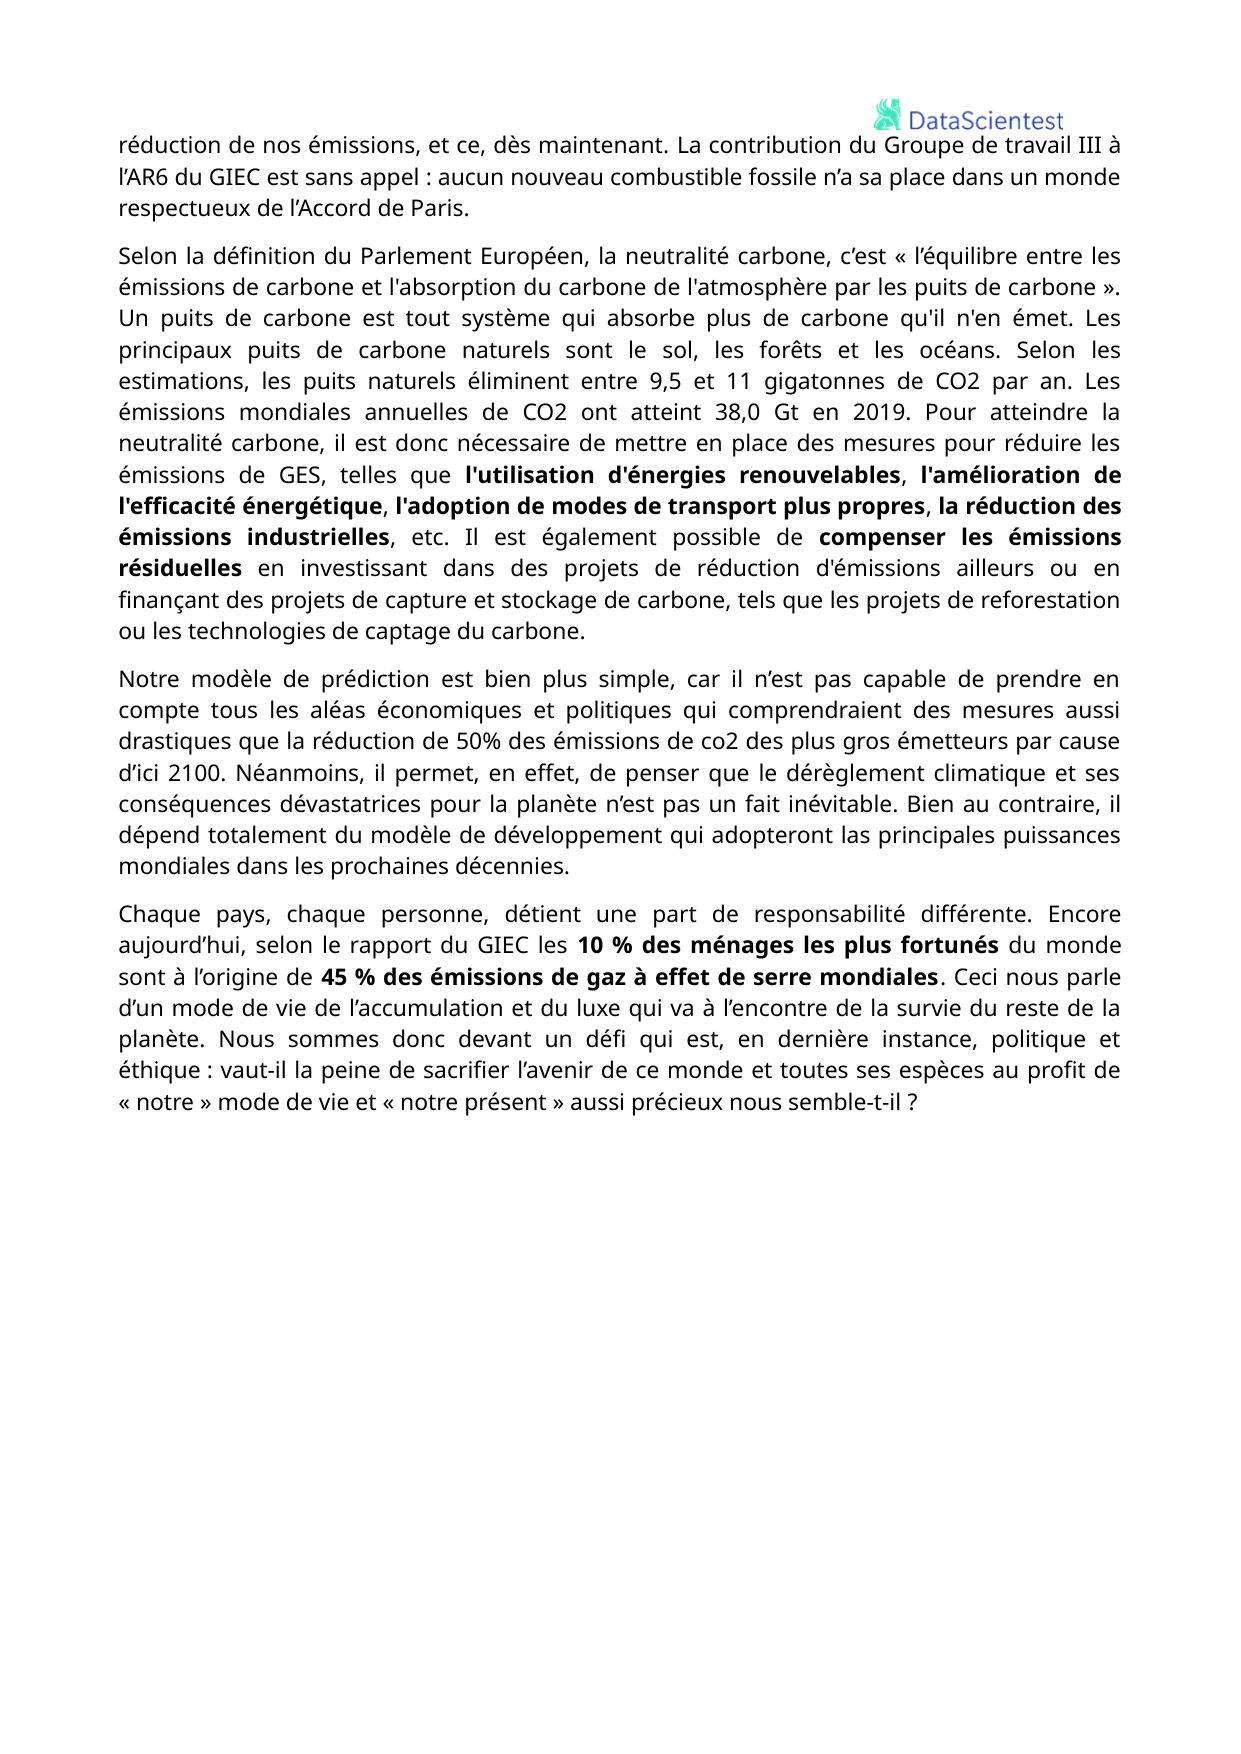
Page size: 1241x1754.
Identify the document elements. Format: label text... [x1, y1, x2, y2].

text Chaque pays, chaque personne, détient une part de responsabilité différente. Encore aujourd’hui, selon le rapport du GIEC les 10 % des ménages les plus fortunés du monde sont à l’origine de 45 % des émissions de gaz à effet de serre mondiales. Ceci nous parle d’un mode de vie de l’accumulation et du luxe qui va à l’encontre de la survie du reste de la planète. Nous sommes donc devant un défi qui est, en dernière instance, politique et éthique : vaut-il la peine de sacrifier l’avenir de ce monde et toutes ses espèces au profit de « notre » mode de vie et « notre présent » aussi précieux nous semble-t-il ? [118, 898, 1122, 1117]
text Notre modèle de prédiction est bien plus simple, car il n’est pas capable de prendre en compte tous les aléas économiques et politiques qui comprendraient des mesures aussi drastiques que la réduction de 50% des émissions de co2 des plus gros émetteurs par cause d’ici 2100. Néanmoins, il permet, en effet, de penser que le dérèglement climatique et ses conséquences dévastatrices pour la planète n’est pas un fait inévitable. Bien au contraire, il dépend totalement du modèle de développement qui adopteront las principales puissances mondiales dans les prochaines décennies. [118, 663, 1122, 881]
text réduction de nos émissions, et ce, dès maintenant. La contribution du Groupe de travail III à l’AR6 du GIEC est sans appel : aucun nouveau combustible fossile n’a sa place dans un monde respectueux de l’Accord de Paris. [118, 129, 1122, 223]
text Selon la définition du Parlement Européen, la neutralité carbone, c’est « l’équilibre entre les émissions de carbone et l'absorption du carbone de l'atmosphère par les puits de carbone ». Un puits de carbone est tout système qui absorbe plus de carbone qu'il n'en émet. Les principaux puits de carbone naturels sont le sol, les forêts et les océans. Selon les estimations, les puits naturels éliminent entre 9,5 et 11 gigatonnes de CO2 par an. Les émissions mondiales annuelles de CO2 ont atteint 38,0 Gt en 2019. Pour atteindre la neutralité carbone, il est donc nécessaire de mettre en place des mesures pour réduire les émissions de GES, telles que l'utilisation d'énergies renouvelables, l'amélioration de l'efficacité énergétique, l'adoption de modes de transport plus propres, la réduction des émissions industrielles, etc. Il est également possible de compenser les émissions résiduelles en investissant dans des projets de réduction d'émissions ailleurs ou en finançant des projets de capture et stockage de carbone, tels que les projets de reforestation ou les technologies de captage du carbone. [118, 240, 1122, 646]
